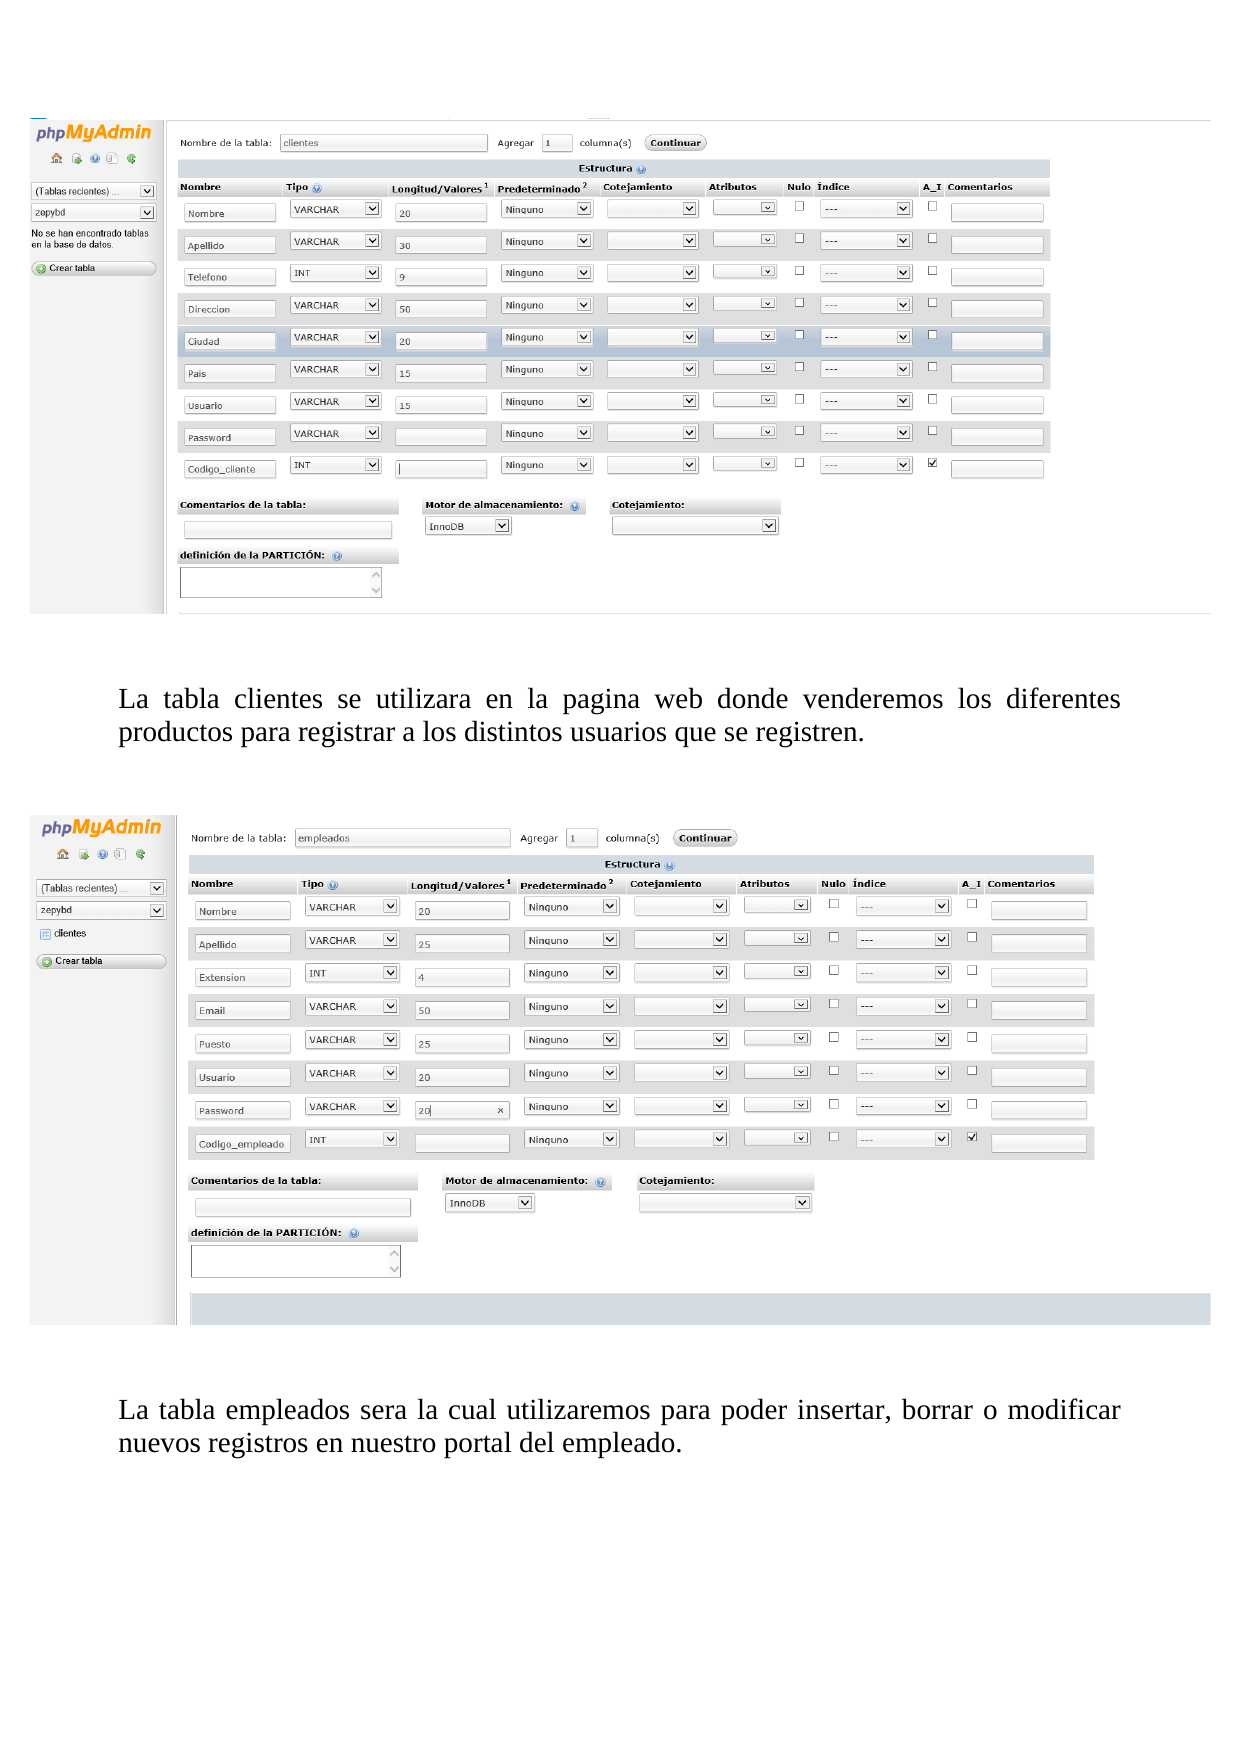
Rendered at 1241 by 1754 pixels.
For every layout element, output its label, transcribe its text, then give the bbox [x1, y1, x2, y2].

text La tabla empleados sera la cual utilizaremos para poder insertar, borrar o modificar nuevos registros en nuestro portal del empleado. [118, 1392, 1122, 1459]
text La tabla clientes se utilizara en la pagina web donde venderemos los diferentes productos para registrar a los distintos usuarios que se registren. [118, 681, 1122, 748]
picture [29, 118, 1211, 614]
picture [29, 815, 1211, 1325]
